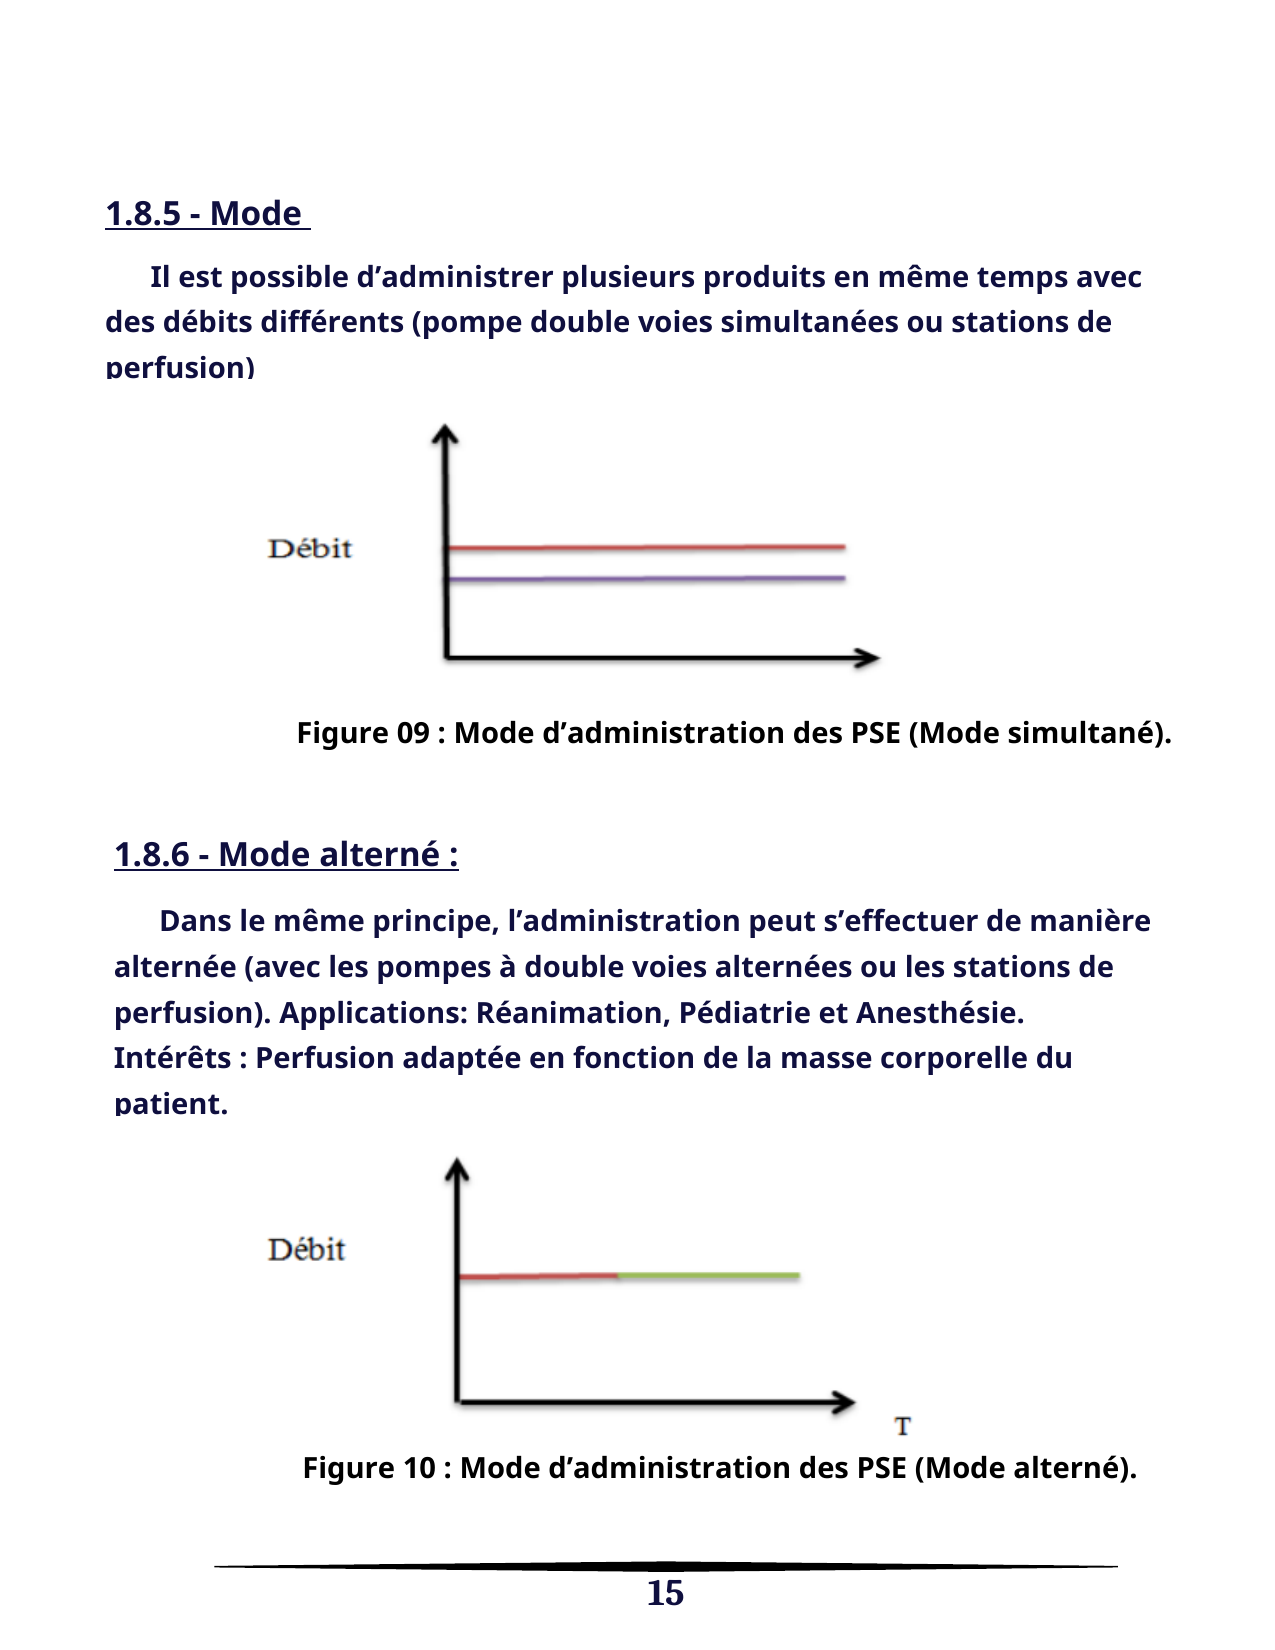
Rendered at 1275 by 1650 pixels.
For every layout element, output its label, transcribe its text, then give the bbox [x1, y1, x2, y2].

text Il est possible d’administrer plusieurs produits en même temps avec des débits différents (pompe double voies simultanées ou stations de perfusion) [105, 256, 1198, 378]
text Dans le même principe, l’administration peut s’effectuer de manière alternée (avec les pompes à double voies alternées ou les stations de perfusion). Applications: Réanimation, Pédiatrie et Anesthésie. Intérêts : Perfusion adaptée en fonction de la masse corporelle du patient. [113, 901, 1161, 1116]
text Figure 10 : Mode d’administration des PSE (Mode alterné). [302, 1447, 1161, 1487]
text Figure 09 : Mode d’administration des PSE (Mode simultané). [296, 712, 1260, 752]
text 1.8.6 - Mode alterné : [113, 830, 559, 876]
text 1.8.5 - Mode simultané : [105, 189, 475, 241]
